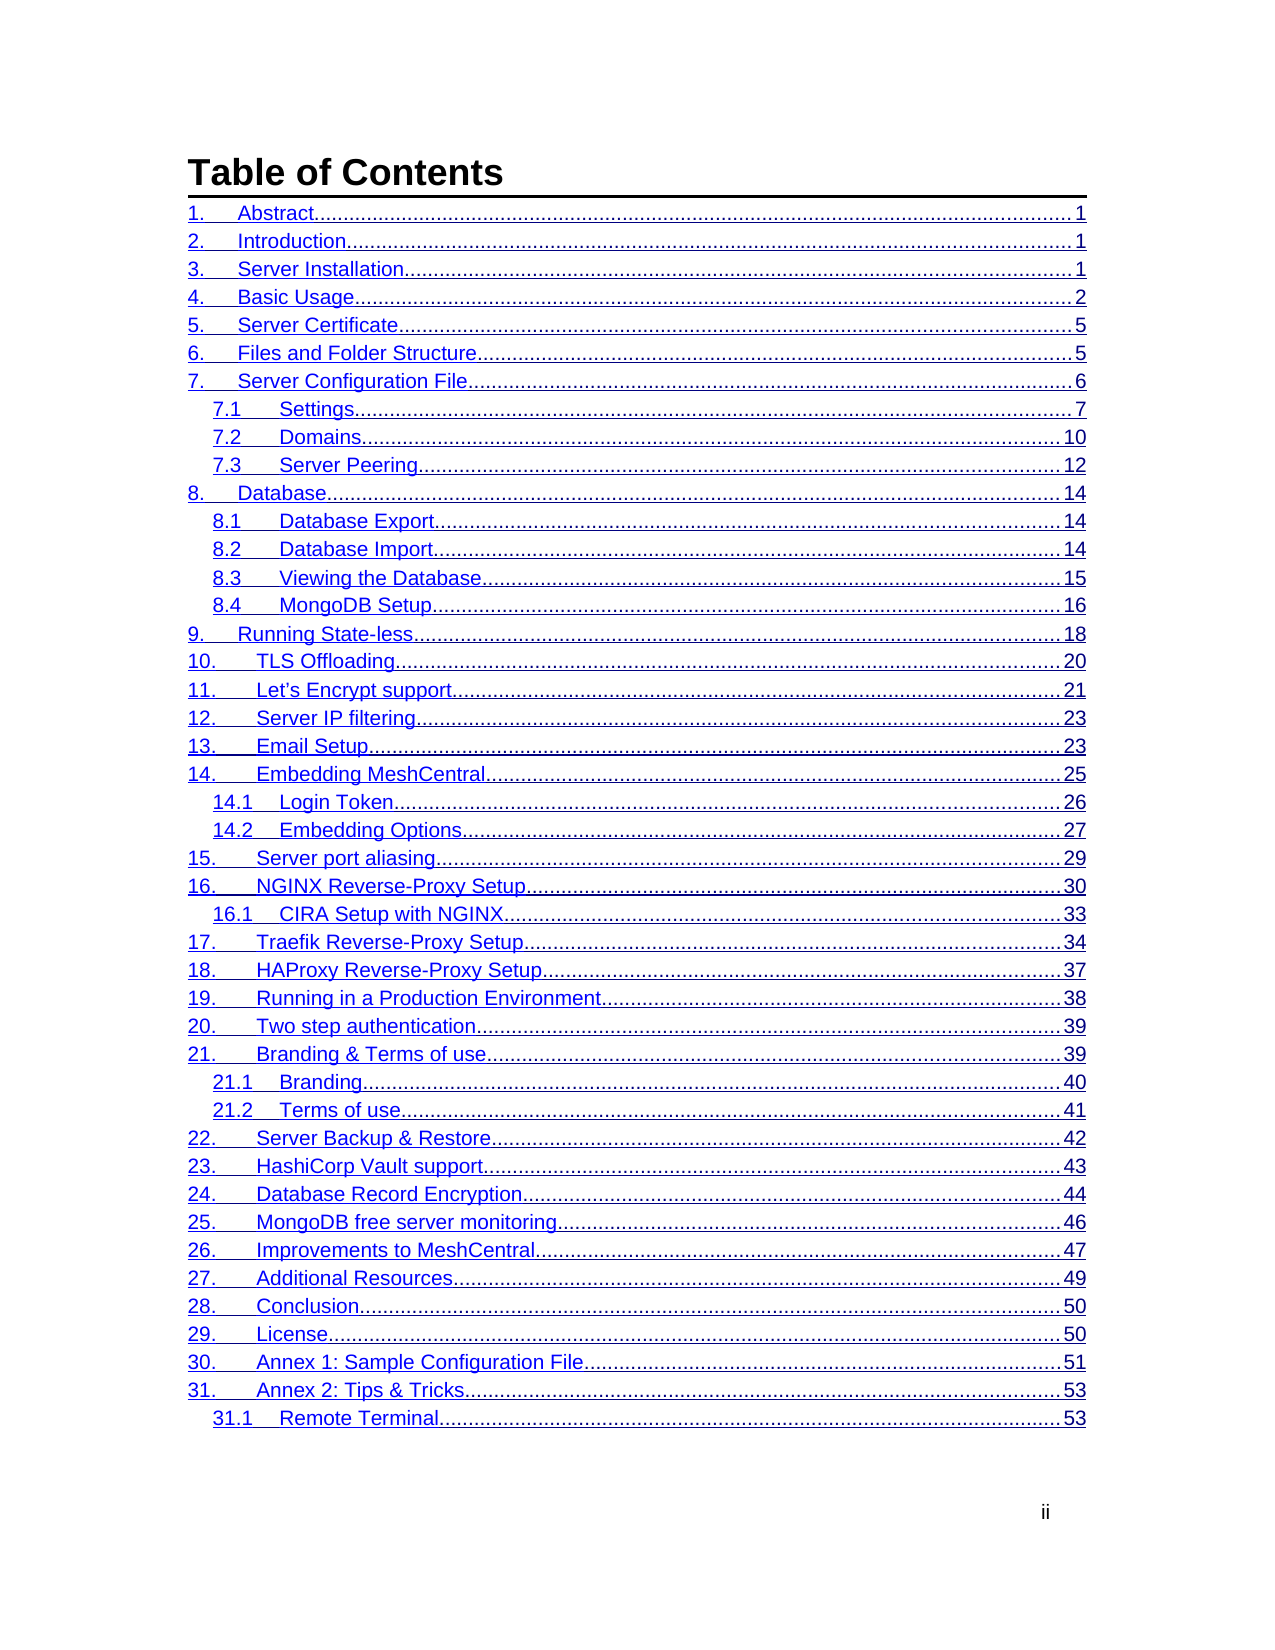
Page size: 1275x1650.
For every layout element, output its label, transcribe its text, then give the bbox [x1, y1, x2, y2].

text 3. Server Installation 1 [187, 254, 1087, 278]
text 7. Server Configuration File 6 [187, 366, 1087, 390]
text 18. HAProxy Reverse-Proxy Setup 37 [187, 955, 1087, 983]
text 30. Annex 1: Sample Configuration File 51 [187, 1347, 1087, 1375]
text 31.1 Remote Terminal 53 [212, 1403, 1087, 1431]
text 25. MongoDB free server monitoring 46 [187, 1207, 1087, 1235]
text 7.1 Settings 7 [212, 394, 1087, 418]
text 20. Two step authentication 39 [187, 1011, 1087, 1039]
text 14.1 Login Token 26 [212, 787, 1087, 815]
text 14. Embedding MeshCentral 25 [187, 759, 1087, 787]
text 8.3 Viewing the Database 15 [212, 563, 1087, 591]
text 14.2 Embedding Options 27 [212, 815, 1087, 843]
text 17. Traefik Reverse-Proxy Setup 34 [187, 927, 1087, 955]
text 23. HashiCorp Vault support 43 [187, 1151, 1087, 1179]
text 16. NGINX Reverse-Proxy Setup 30 [187, 871, 1087, 899]
text 29. License 50 [187, 1319, 1087, 1347]
text 9. Running State-less 18 [187, 619, 1087, 647]
text 27. Additional Resources 49 [187, 1263, 1087, 1291]
text 12. Server IP filtering 23 [187, 703, 1087, 731]
text 19. Running in a Production Environment 38 [187, 983, 1087, 1011]
text 16.1 CIRA Setup with NGINX 33 [212, 899, 1087, 927]
text 8.4 MongoDB Setup 16 [212, 591, 1087, 619]
text 10. TLS Offloading 20 [187, 647, 1087, 675]
text 2. Introduction 1 [187, 226, 1087, 250]
text 28. Conclusion 50 [187, 1291, 1087, 1319]
text 4. Basic Usage 2 [187, 282, 1087, 306]
text 21.2 Terms of use 41 [212, 1095, 1087, 1123]
text 6. Files and Folder Structure 5 [187, 338, 1087, 362]
text 5. Server Certificate 5 [187, 310, 1087, 334]
text 21.1 Branding 40 [212, 1067, 1087, 1095]
text 7.2 Domains 10 [212, 422, 1087, 451]
text 21. Branding & Terms of use 39 [187, 1039, 1087, 1067]
text 1. Abstract 1 [187, 198, 1087, 222]
text 11. Let’s Encrypt support 21 [187, 675, 1087, 703]
text 24. Database Record Encryption 44 [187, 1179, 1087, 1207]
text 8.1 Database Export 14 [212, 507, 1087, 534]
text 15. Server port aliasing 29 [187, 843, 1087, 871]
text 22. Server Backup & Restore 42 [187, 1123, 1087, 1151]
text 26. Improvements to MeshCentral 47 [187, 1235, 1087, 1263]
text 8.2 Database Import 14 [212, 534, 1087, 563]
text Table of Contents [187, 150, 1087, 198]
text 13. Email Setup 23 [187, 731, 1087, 759]
text 7.3 Server Peering 12 [212, 451, 1087, 478]
text 31. Annex 2: Tips & Tricks 53 [187, 1375, 1087, 1403]
text 8. Database 14 [187, 478, 1087, 507]
